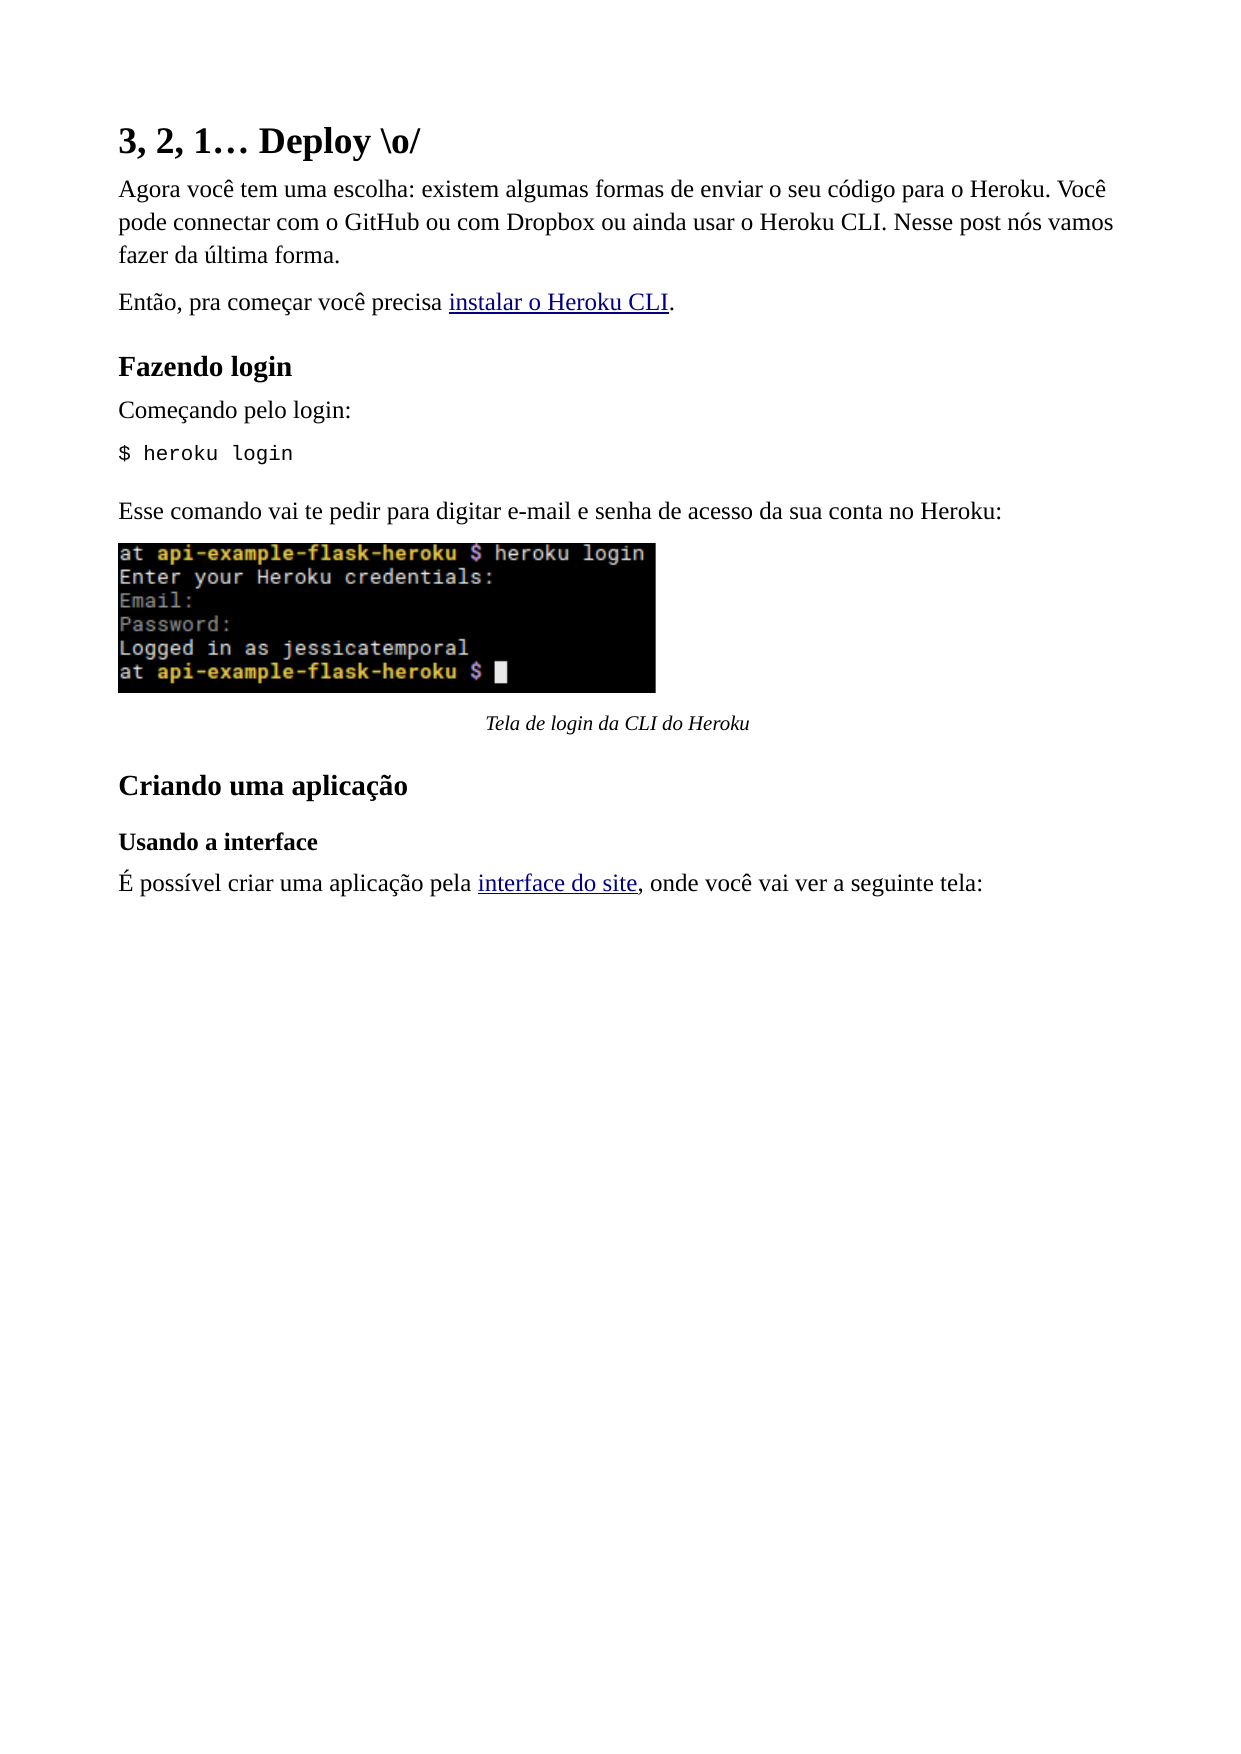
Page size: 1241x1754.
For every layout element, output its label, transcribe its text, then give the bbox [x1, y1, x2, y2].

subtitle Criando uma aplicação [118, 768, 1122, 802]
text Começando pelo login: [118, 396, 1122, 424]
picture [118, 543, 656, 693]
subtitle Usando a interface [118, 827, 1122, 855]
subtitle Fazendo login [118, 349, 1122, 383]
text É possível criar uma aplicação pela interface do site, onde você vai ver a seguinte tela: [118, 868, 1122, 897]
text Esse comando vai te pedir para digitar e-mail e senha de acesso da sua conta no Heroku: [118, 496, 1122, 525]
text Agora você tem uma escolha: existem algumas formas de enviar o seu código para o Heroku. Você pode connectar com o GitHub ou com Dropbox ou ainda usar o Heroku CLI. Nesse post nós vamos fazer da última forma. [118, 174, 1122, 268]
subtitle 3, 2, 1… Deploy \o/ [118, 118, 1122, 161]
text Tela de login da CLI do Heroku [118, 711, 1122, 735]
text Então, pra começar você precisa instalar o Heroku CLI. [118, 287, 1122, 316]
text $ heroku login [118, 443, 1122, 467]
